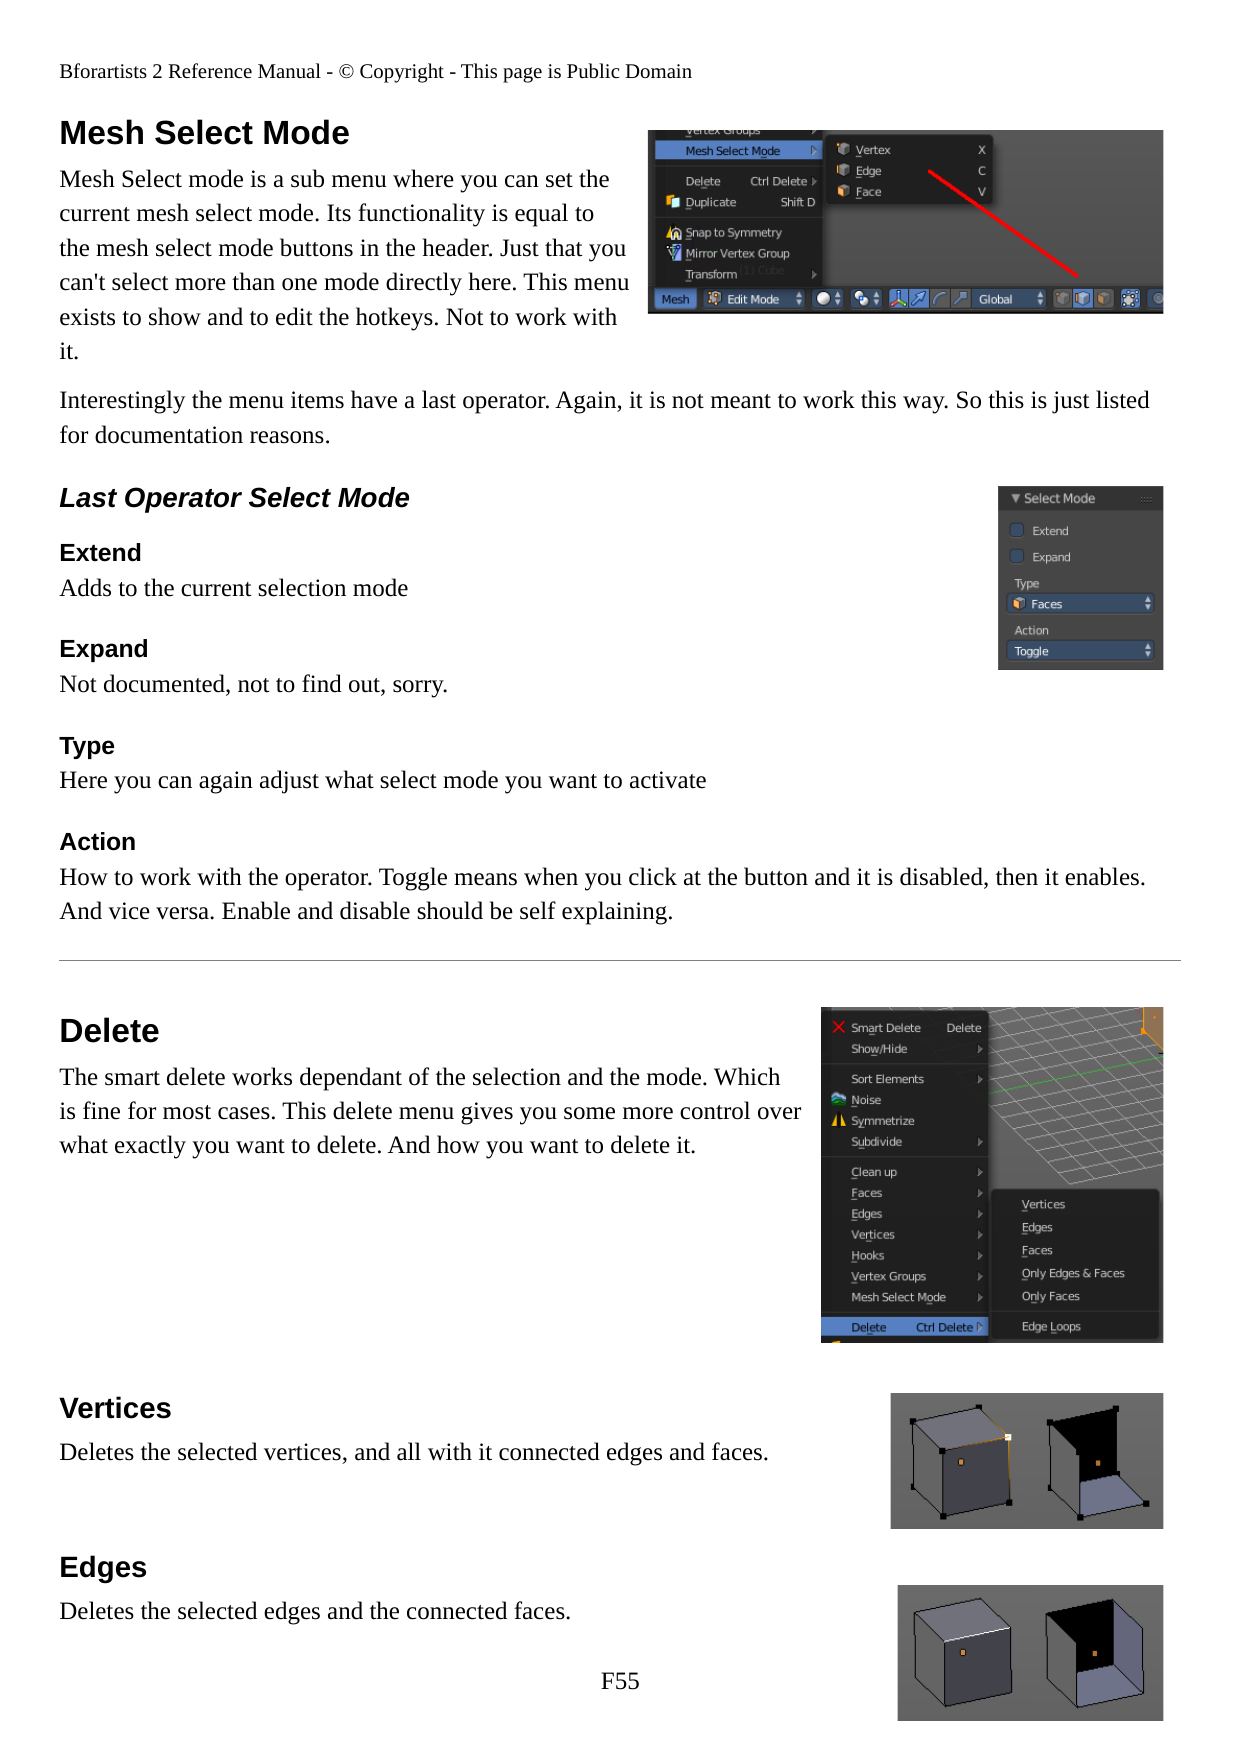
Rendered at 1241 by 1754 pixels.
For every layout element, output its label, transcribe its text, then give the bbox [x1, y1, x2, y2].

subtitle [1164, 1011, 1181, 1049]
text Deletes the selected edges and the connected faces. [59, 1596, 897, 1624]
text Not documented, not to find out, sorry. [59, 669, 1181, 698]
picture [890, 1393, 1164, 1529]
subtitle [1164, 538, 1181, 567]
subtitle Expand [59, 634, 998, 663]
text How to work with the operator. Toggle means when you click at the button and it is disabled, then it enables. And vice versa. Enable and disable should be self explaining. [59, 862, 1181, 925]
subtitle Extend [59, 538, 998, 567]
subtitle Vertices [59, 1391, 1181, 1424]
text Adds to the current selection mode [59, 573, 998, 602]
text The smart delete works dependant of the selection and the mode. Which is fine for most cases. This delete menu gives you some more control over what exactly you want to delete. And how you want to delete it. [59, 1062, 821, 1159]
subtitle [1164, 634, 1181, 663]
picture [821, 1007, 1164, 1343]
text Here you can again adjust what select mode you want to activate [59, 766, 1181, 794]
subtitle Edges [59, 1549, 1181, 1583]
subtitle Mesh Select Mode [59, 113, 1181, 151]
picture [897, 1585, 1164, 1721]
subtitle Last Operator Select Mode [59, 481, 1181, 513]
text Mesh Select mode is a sub menu where you can set the current mesh select mode. Its functionality is equal to the mesh select mode buttons in the header. Just that you can't select more than one mode directly here. This menu exists to show and to edit the hotkeys. Not to work with it. [59, 164, 1181, 365]
subtitle Action [59, 827, 1181, 856]
text Interestingly the menu items have a last operator. Again, it is not meant to work this way. So this is just listed for documentation reasons. [59, 385, 1181, 448]
picture [647, 130, 1164, 314]
subtitle Type [59, 731, 1181, 759]
text Deletes the selected vertices, and all with it connected edges and faces. [59, 1437, 890, 1466]
picture [998, 486, 1164, 670]
subtitle Delete [59, 1011, 821, 1049]
